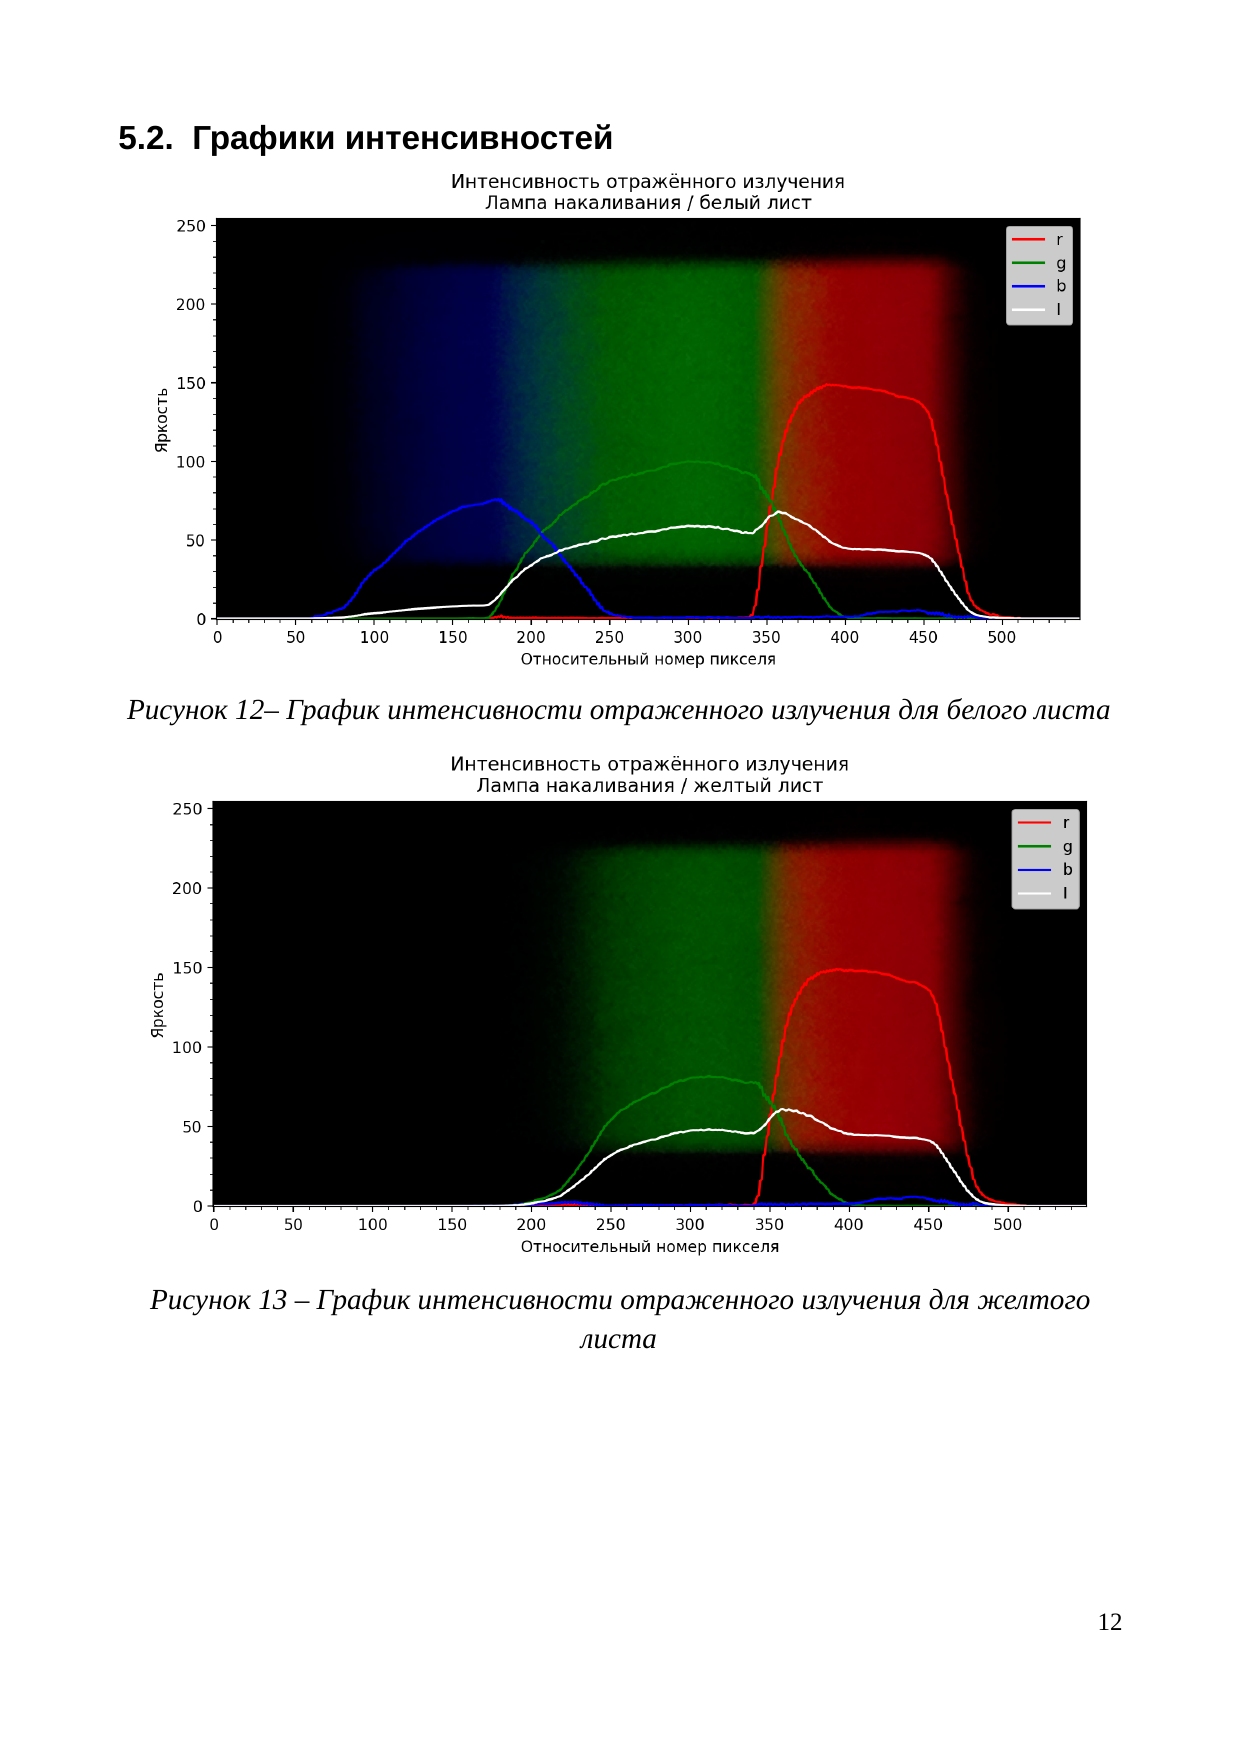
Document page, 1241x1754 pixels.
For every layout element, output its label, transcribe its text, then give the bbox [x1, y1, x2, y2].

text Рисунок 13 – График интенсивности отраженного излучения для желтого листа [118, 1282, 1122, 1354]
picture [148, 745, 1093, 1263]
text Рисунок 12– График интенсивности отраженного излучения для белого листа [118, 692, 1122, 726]
picture [148, 169, 1092, 673]
subtitle Графики интенсивностей [118, 118, 1122, 157]
